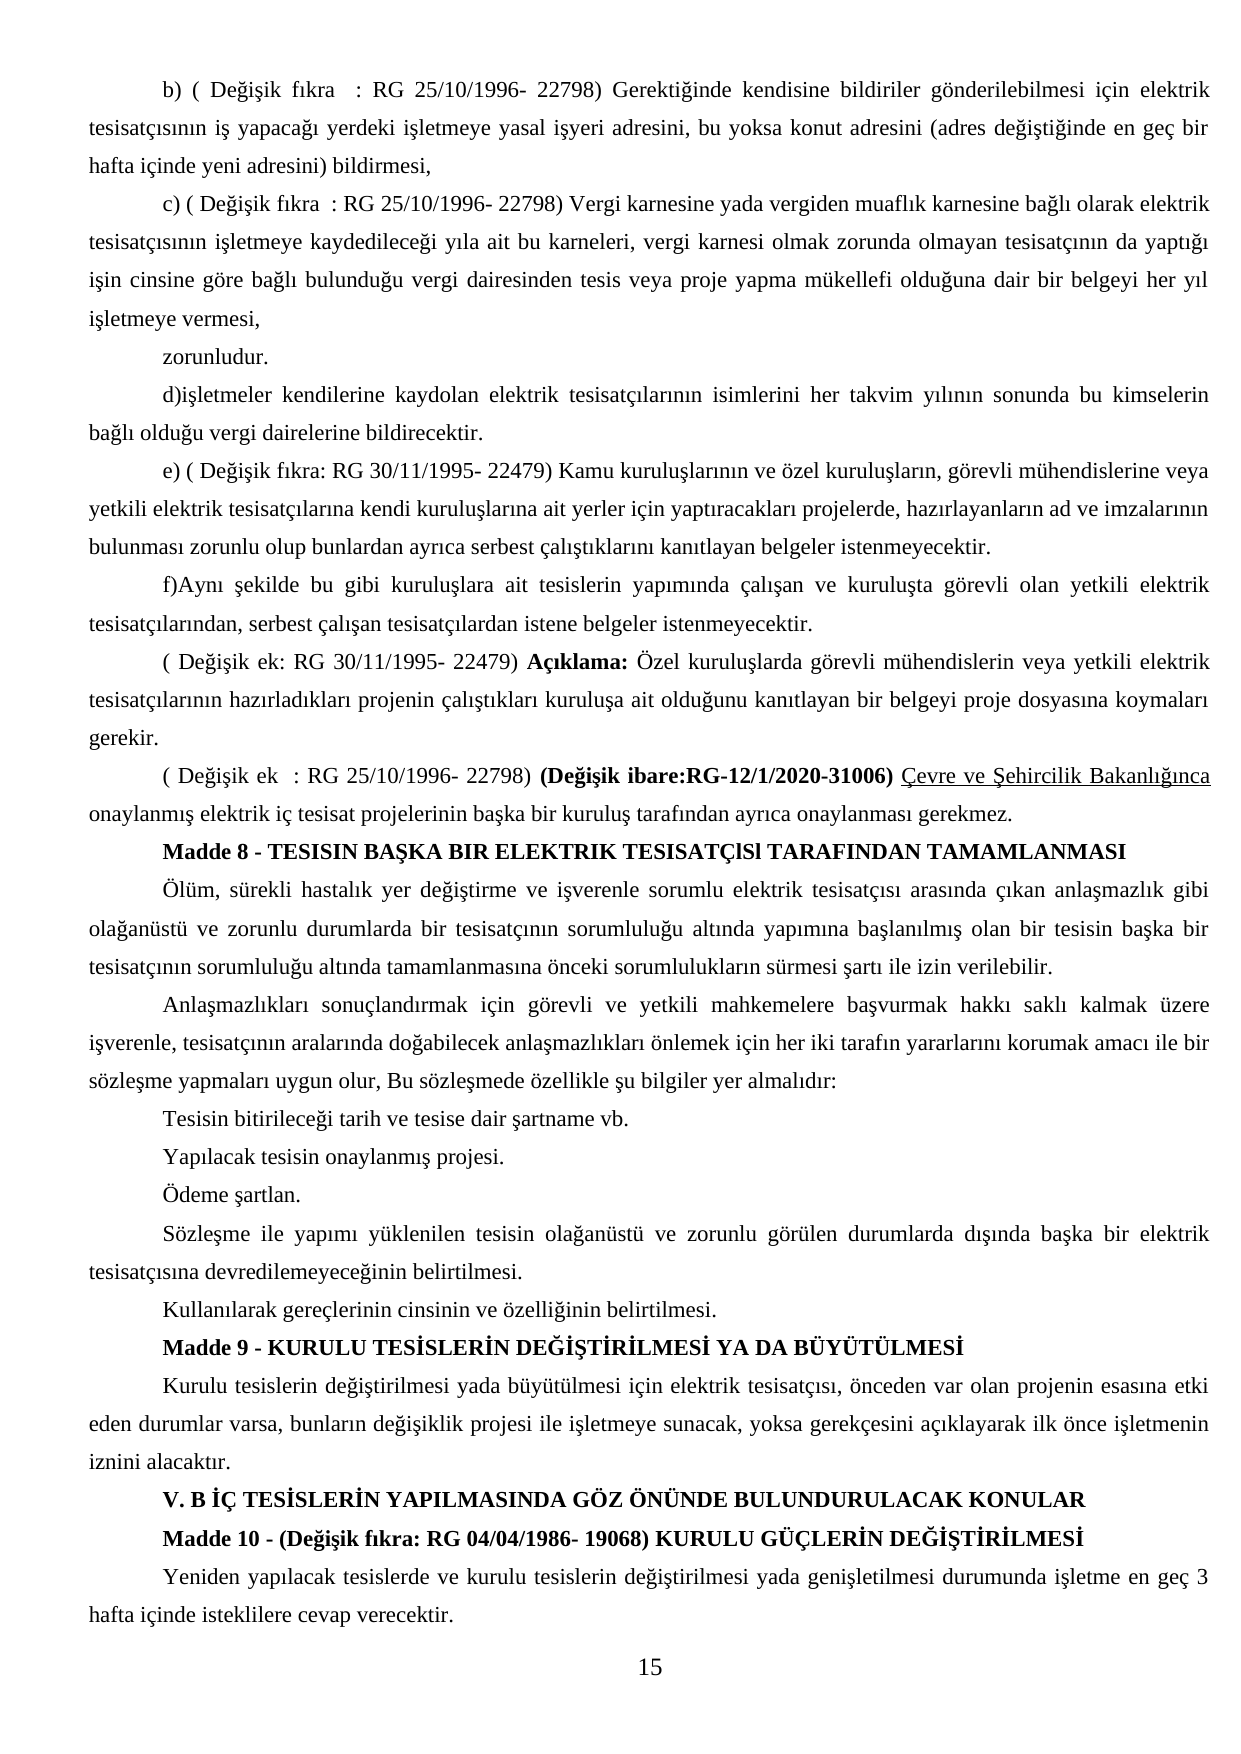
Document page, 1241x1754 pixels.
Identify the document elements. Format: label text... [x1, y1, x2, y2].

text Yapılacak tesisin onaylanmış projesi. [88, 1144, 1211, 1170]
text Ölüm, sürekli hastalık yer değiştirme ve işverenle sorumlu elektrik tesisatçısı arasında çıkan anlaşmazlık gibi olağanüstü ve zorunlu durumlarda bir tesisatçının sorumluluğu altında yapımına başlanılmış olan bir tesisin başka bir tesisatçının sorumluluğu altında tamamlanmasına önceki sorumlulukların sürmesi şartı ile izin verilebilir. [88, 877, 1211, 979]
text b) ( Değişik fıkra : RG 25/10/1996- 22798) Gerektiğinde kendisine bildiriler gönderilebilmesi için elektrik tesisatçısının iş yapacağı yerdeki işletmeye yasal işyeri adresini, bu yoksa konut adresini (adres değiştiğinde en geç bir hafta içinde yeni adresini) bildirmesi, [88, 77, 1211, 178]
text Sözleşme ile yapımı yüklenilen tesisin olağanüstü ve zorunlu görülen durumlarda dışında başka bir elektrik tesisatçısına devredilemeyeceğinin belirtilmesi. [88, 1221, 1211, 1284]
text ( Değişik ek : RG 25/10/1996- 22798) (Değişik ibare:RG-12/1/2020-31006) Çevre ve Şehircilik Bakanlığınca onaylanmış elektrik iç tesisat projelerinin başka bir kuruluş tarafından ayrıca onaylanması gerekmez. [88, 763, 1211, 827]
text Ödeme şartlan. [88, 1182, 1211, 1208]
text f)Aynı şekilde bu gibi kuruluşlara ait tesislerin yapımında çalışan ve kuruluşta görevli olan yetkili elektrik tesisatçılarından, serbest çalışan tesisatçılardan istene belgeler istenmeyecektir. [88, 572, 1211, 636]
text d)işletmeler kendilerine kaydolan elektrik tesisatçılarının isimlerini her takvim yılının sonunda bu kimselerin bağlı olduğu vergi dairelerine bildirecektir. [88, 382, 1211, 445]
text Madde 9 - KURULU TESİSLERİN DEĞİŞTİRİLMESİ YA DA BÜYÜTÜLMESİ [88, 1335, 1211, 1360]
text Kullanılarak gereçlerinin cinsinin ve özelliğinin belirtilmesi. [88, 1297, 1211, 1322]
text Yeniden yapılacak tesislerde ve kurulu tesislerin değiştirilmesi yada genişletilmesi durumunda işletme en geç 3 hafta içinde isteklilere cevap verecektir. [88, 1564, 1211, 1627]
text V. B İÇ TESİSLERİN YAPILMASINDA GÖZ ÖNÜNDE BULUNDURULACAK KONULAR [88, 1487, 1211, 1513]
text ( Değişik ek: RG 30/11/1995- 22479) Açıklama: Özel kuruluşlarda görevli mühendislerin veya yetkili elektrik tesisatçılarının hazırladıkları projenin çalıştıkları kuruluşa ait olduğunu kanıtlayan bir belgeyi proje dosyasına koymaları gerekir. [88, 649, 1211, 750]
text Kurulu tesislerin değiştirilmesi yada büyütülmesi için elektrik tesisatçısı, önceden var olan projenin esasına etki eden durumlar varsa, bunların değişiklik projesi ile işletmeye sunacak, yoksa gerekçesini açıklayarak ilk önce işletmenin iznini alacaktır. [88, 1373, 1211, 1475]
text e) ( Değişik fıkra: RG 30/11/1995- 22479) Kamu kuruluşlarının ve özel kuruluşların, görevli mühendislerine veya yetkili elektrik tesisatçılarına kendi kuruluşlarına ait yerler için yaptıracakları projelerde, hazırlayanların ad ve imzalarının bulunması zorunlu olup bunlardan ayrıca serbest çalıştıklarını kanıtlayan belgeler istenmeyecektir. [88, 458, 1211, 560]
text Anlaşmazlıkları sonuçlandırmak için görevli ve yetkili mahkemelere başvurmak hakkı saklı kalmak üzere işverenle, tesisatçının aralarında doğabilecek anlaşmazlıkları önlemek için her iki tarafın yararlarını korumak amacı ile bir sözleşme yapmaları uygun olur, Bu sözleşmede özellikle şu bilgiler yer almalıdır: [88, 992, 1211, 1093]
text zorunludur. [88, 344, 1211, 369]
text Tesisin bitirileceği tarih ve tesise dair şartname vb. [88, 1106, 1211, 1132]
text c) ( Değişik fıkra : RG 25/10/1996- 22798) Vergi karnesine yada vergiden muaflık karnesine bağlı olarak elektrik tesisatçısının işletmeye kaydedileceği yıla ait bu karneleri, vergi karnesi olmak zorunda olmayan tesisatçının da yaptığı işin cinsine göre bağlı bulunduğu vergi dairesinden tesis veya proje yapma mükellefi olduğuna dair bir belgeyi her yıl işletmeye vermesi, [88, 191, 1211, 331]
text Madde 8 - TESISIN BAŞKA BIR ELEKTRIK TESISATÇlSl TARAFINDAN TAMAMLANMASI [88, 839, 1211, 865]
text Madde 10 - (Değişik fıkra: RG 04/04/1986- 19068) KURULU GÜÇLERİN DEĞİŞTİRİLMESİ [88, 1526, 1211, 1551]
